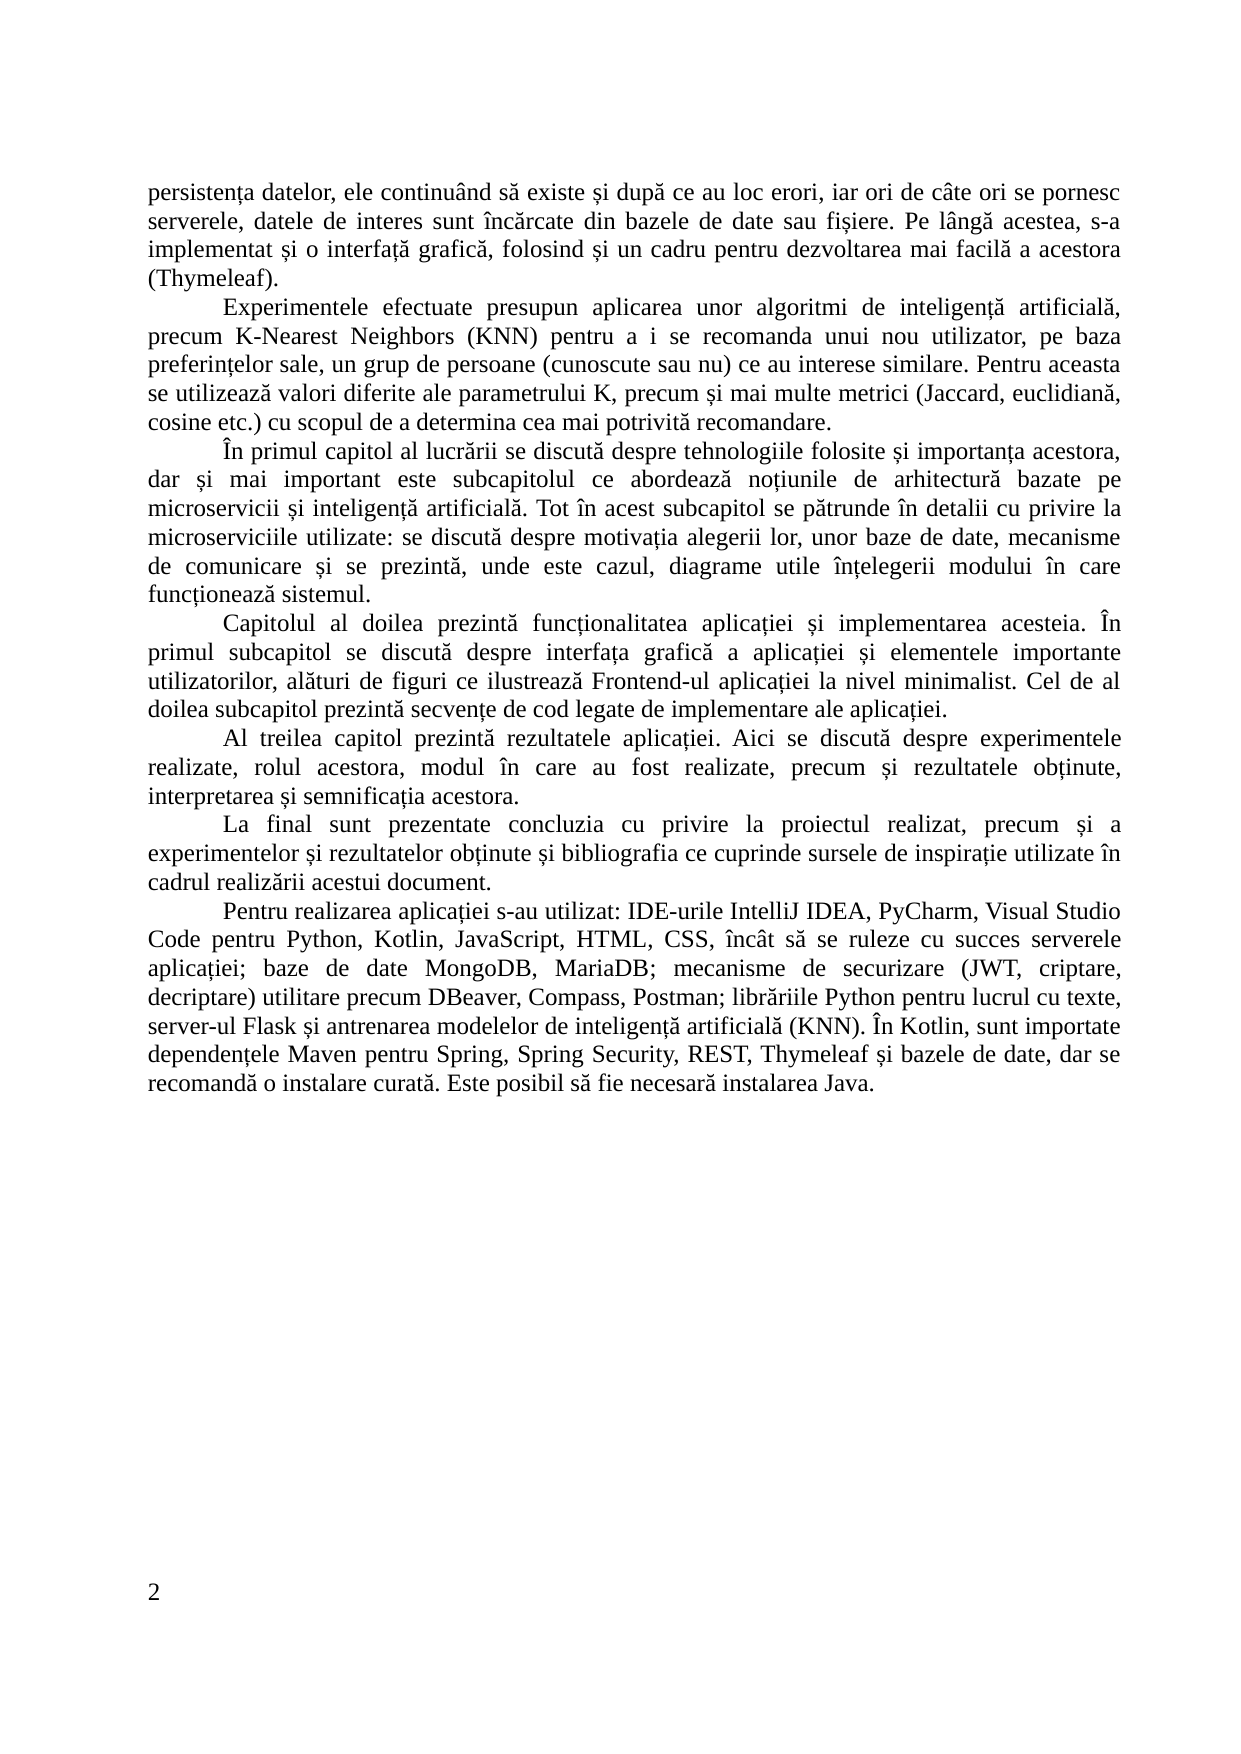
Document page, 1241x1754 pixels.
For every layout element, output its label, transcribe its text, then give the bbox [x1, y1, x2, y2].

text Experimentele efectuate presupun aplicarea unor algoritmi de inteligență artificială, precum K-Nearest Neighbors (KNN) pentru a i se recomanda unui nou utilizator, pe baza preferințelor sale, un grup de persoane (cunoscute sau nu) ce au interese similare. Pentru aceasta se utilizează valori diferite ale parametrului K, precum și mai multe metrici (Jaccard, euclidiană, cosine etc.) cu scopul de a determina cea mai potrivită recomandare. [148, 292, 1122, 436]
text La final sunt prezentate concluzia cu privire la proiectul realizat, precum și a experimentelor și rezultatelor obținute și bibliografia ce cuprinde sursele de inspirație utilizate în cadrul realizării acestui document. [148, 809, 1122, 896]
text Al treilea capitol prezintă rezultatele aplicației. Aici se discută despre experimentele realizate, rolul acestora, modul în care au fost realizate, precum și rezultatele obținute, interpretarea și semnificația acestora. [148, 723, 1122, 809]
text În primul capitol al lucrării se discută despre tehnologiile folosite și importanța acestora, dar și mai important este subcapitolul ce abordează noțiunile de arhitectură bazate pe microservicii și inteligență artificială. Tot în acest subcapitol se pătrunde în detalii cu privire la microserviciile utilizate: se discută despre motivația alegerii lor, unor baze de date, mecanisme de comunicare și se prezintă, unde este cazul, diagrame utile înțelegerii modului în care funcționează sistemul. [148, 436, 1122, 608]
text persistența datelor, ele continuând să existe și după ce au loc erori, iar ori de câte ori se pornesc serverele, datele de interes sunt încărcate din bazele de date sau fișiere. Pe lângă acestea, s-a implementat și o interfață grafică, folosind și un cadru pentru dezvoltarea mai facilă a acestora (Thymeleaf). [148, 177, 1122, 292]
text Pentru realizarea aplicației s-au utilizat: IDE-urile IntelliJ IDEA, PyCharm, Visual Studio Code pentru Python, Kotlin, JavaScript, HTML, CSS, încât să se ruleze cu succes serverele aplicației; baze de date MongoDB, MariaDB; mecanisme de securizare (JWT, criptare, decriptare) utilitare precum DBeaver, Compass, Postman; librăriile Python pentru lucrul cu texte, server-ul Flask și antrenarea modelelor de inteligență artificială (KNN). În Kotlin, sunt importate dependențele Maven pentru Spring, Spring Security, REST, Thymeleaf și bazele de date, dar se recomandă o instalare curată. Este posibil să fie necesară instalarea Java. [148, 896, 1122, 1097]
text Capitolul al doilea prezintă funcționalitatea aplicației și implementarea acesteia. În primul subcapitol se discută despre interfața grafică a aplicației și elementele importante utilizatorilor, alături de figuri ce ilustrează Frontend-ul aplicației la nivel minimalist. Cel de al doilea subcapitol prezintă secvențe de cod legate de implementare ale aplicației. [148, 608, 1122, 723]
